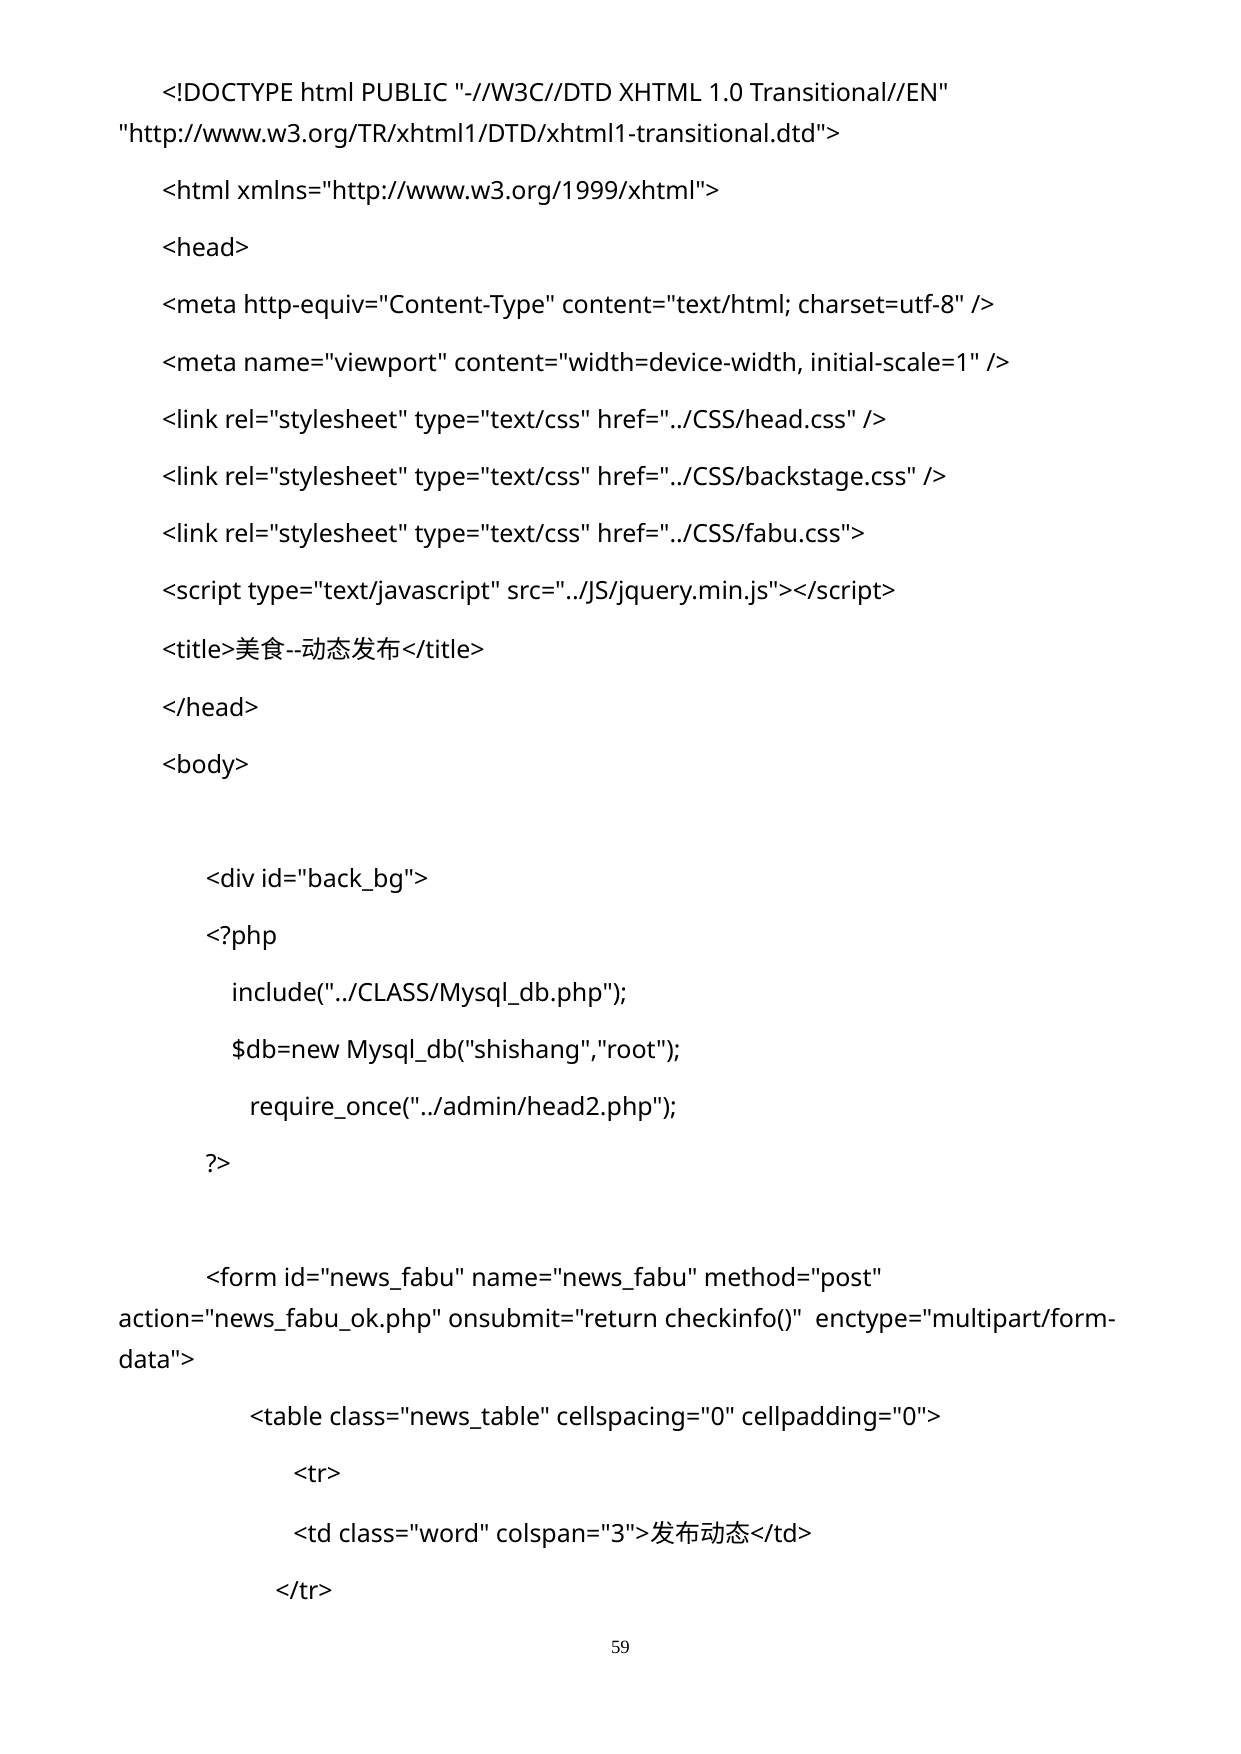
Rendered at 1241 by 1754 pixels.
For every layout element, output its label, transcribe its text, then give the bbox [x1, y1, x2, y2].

text <link rel="stylesheet" type="text/css" href="../CSS/backstage.css" /> [118, 458, 1122, 492]
text <head> [118, 230, 1122, 264]
text $db=new Mysql_db("shishang","root"); [118, 1032, 1122, 1066]
text <script type="text/javascript" src="../JS/jquery.min.js"></script> [118, 572, 1122, 607]
text <tr> [118, 1456, 1122, 1490]
text include("../CLASS/Mysql_db.php"); [118, 975, 1122, 1009]
text </tr> [118, 1573, 1122, 1607]
text <html xmlns="http://www.w3.org/1999/xhtml"> [118, 173, 1122, 207]
text <div id="back_bg"> [118, 861, 1122, 894]
text <link rel="stylesheet" type="text/css" href="../CSS/fabu.css"> [118, 515, 1122, 549]
text <td class="word" colspan="3">发布动态</td> [118, 1513, 1122, 1549]
text require_once("../admin/head2.php"); [118, 1089, 1122, 1123]
text <!DOCTYPE html PUBLIC "-//W3C//DTD XHTML 1.0 Transitional//EN" "http://www.w3.org/TR/xhtml1/DTD/xhtml1-transitional.dtd"> [118, 75, 1122, 150]
text <table class="news_table" cellspacing="0" cellpadding="0"> [118, 1399, 1122, 1433]
text <link rel="stylesheet" type="text/css" href="../CSS/head.css" /> [118, 401, 1122, 435]
text </head> [118, 689, 1122, 723]
text <form id="news_fabu" name="news_fabu" method="post" action="news_fabu_ok.php" onsubmit="return checkinfo()" enctype="multipart/form-data"> [118, 1260, 1122, 1376]
text <?php [118, 918, 1122, 952]
text <body> [118, 746, 1122, 780]
text <title>美食--动态发布</title> [118, 629, 1122, 666]
text <meta name="viewport" content="width=device-width, initial-scale=1" /> [118, 344, 1122, 378]
text <meta http-equiv="Content-Type" content="text/html; charset=utf-8" /> [118, 287, 1122, 321]
text ?> [118, 1146, 1122, 1180]
